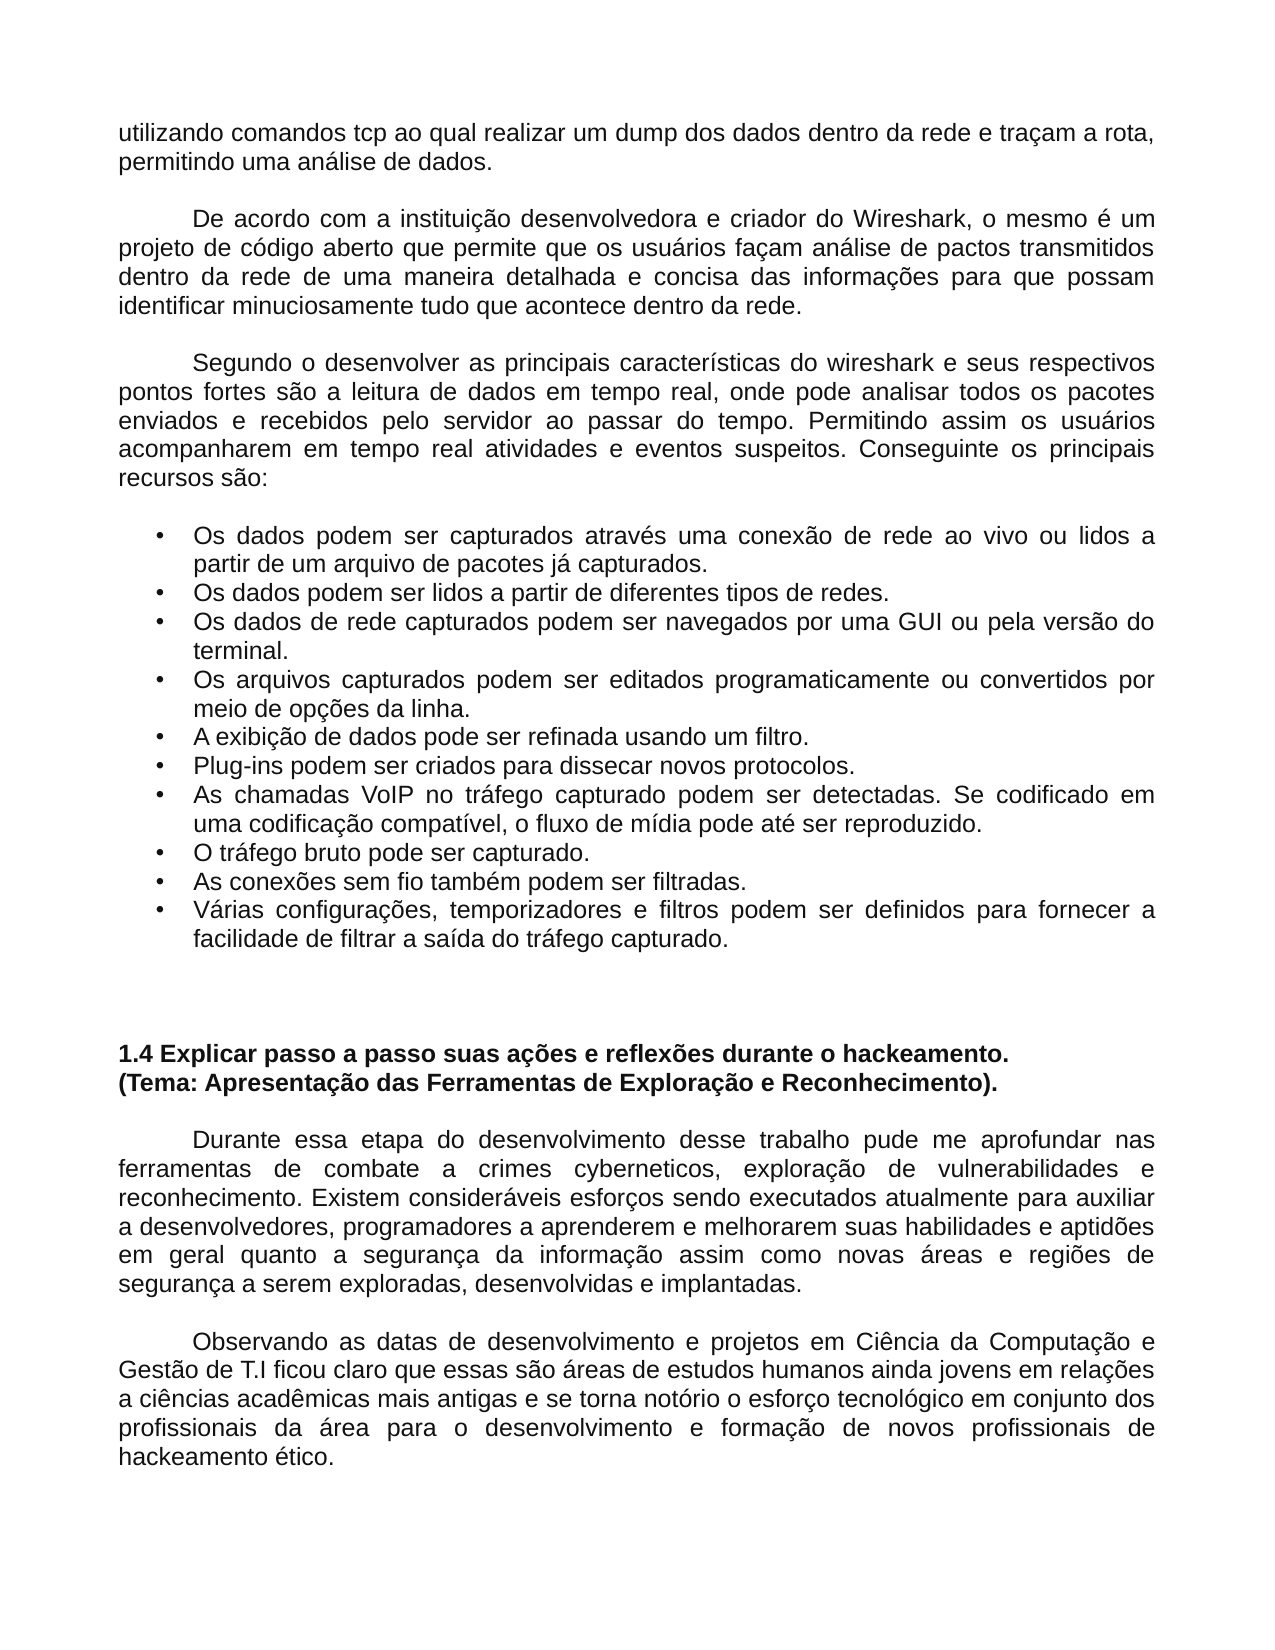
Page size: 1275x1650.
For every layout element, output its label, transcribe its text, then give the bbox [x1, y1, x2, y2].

text 1.4 Explicar passo a passo suas ações e reflexões durante o hackeamento. [118, 1039, 1157, 1068]
text Observando as datas de desenvolvimento e projetos em Ciência da Computação e Gestão de T.I ficou claro que essas são áreas de estudos humanos ainda jovens em relações a ciências acadêmicas mais antigas e se torna notório o esforço tecnológico em conjunto dos profissionais da área para o desenvolvimento e formação de novos profissionais de hackeamento ético. [118, 1327, 1157, 1470]
list As conexões sem fio também podem ser filtradas. [156, 866, 1157, 895]
text utilizando comandos tcp ao qual realizar um dump dos dados dentro da rede e traçam a rota, permitindo uma análise de dados. [118, 118, 1157, 176]
text Segundo o desenvolver as principais características do wireshark e seus respectivos pontos fortes são a leitura de dados em tempo real, onde pode analisar todos os pacotes enviados e recebidos pelo servidor ao passar do tempo. Permitindo assim os usuários acompanharem em tempo real atividades e eventos suspeitos. Conseguinte os principais recursos são: [118, 348, 1157, 492]
list Várias configurações, temporizadores e filtros podem ser definidos para fornecer a facilidade de filtrar a saída do tráfego capturado. [156, 895, 1157, 953]
list A exibição de dados pode ser refinada usando um filtro. [156, 722, 1157, 751]
text Durante essa etapa do desenvolvimento desse trabalho pude me aprofundar nas ferramentas de combate a crimes cyberneticos, exploração de vulnerabilidades e reconhecimento. Existem consideráveis esforços sendo executados atualmente para auxiliar a desenvolvedores, programadores a aprenderem e melhorarem suas habilidades e aptidões em geral quanto a segurança da informação assim como novas áreas e regiões de segurança a serem exploradas, desenvolvidas e implantadas. [118, 1125, 1157, 1298]
list Os dados podem ser capturados através uma conexão de rede ao vivo ou lidos a partir de um arquivo de pacotes já capturados. [156, 521, 1157, 578]
list O tráfego bruto pode ser capturado. [156, 838, 1157, 866]
list Plug-ins podem ser criados para dissecar novos protocolos. [156, 751, 1157, 780]
list As chamadas VoIP no tráfego capturado podem ser detectadas. Se codificado em uma codificação compatível, o fluxo de mídia pode até ser reproduzido. [156, 780, 1157, 838]
list Os arquivos capturados podem ser editados programaticamente ou convertidos por meio de opções da linha. [156, 665, 1157, 722]
list Os dados de rede capturados podem ser navegados por uma GUI ou pela versão do terminal. [156, 607, 1157, 665]
list Os dados podem ser lidos a partir de diferentes tipos de redes. [156, 578, 1157, 607]
text De acordo com a instituição desenvolvedora e criador do Wireshark, o mesmo é um projeto de código aberto que permite que os usuários façam análise de pactos transmitidos dentro da rede de uma maneira detalhada e concisa das informações para que possam identificar minuciosamente tudo que acontece dentro da rede. [118, 204, 1157, 319]
text (Tema: Apresentação das Ferramentas de Exploração e Reconhecimento). [118, 1068, 1157, 1097]
